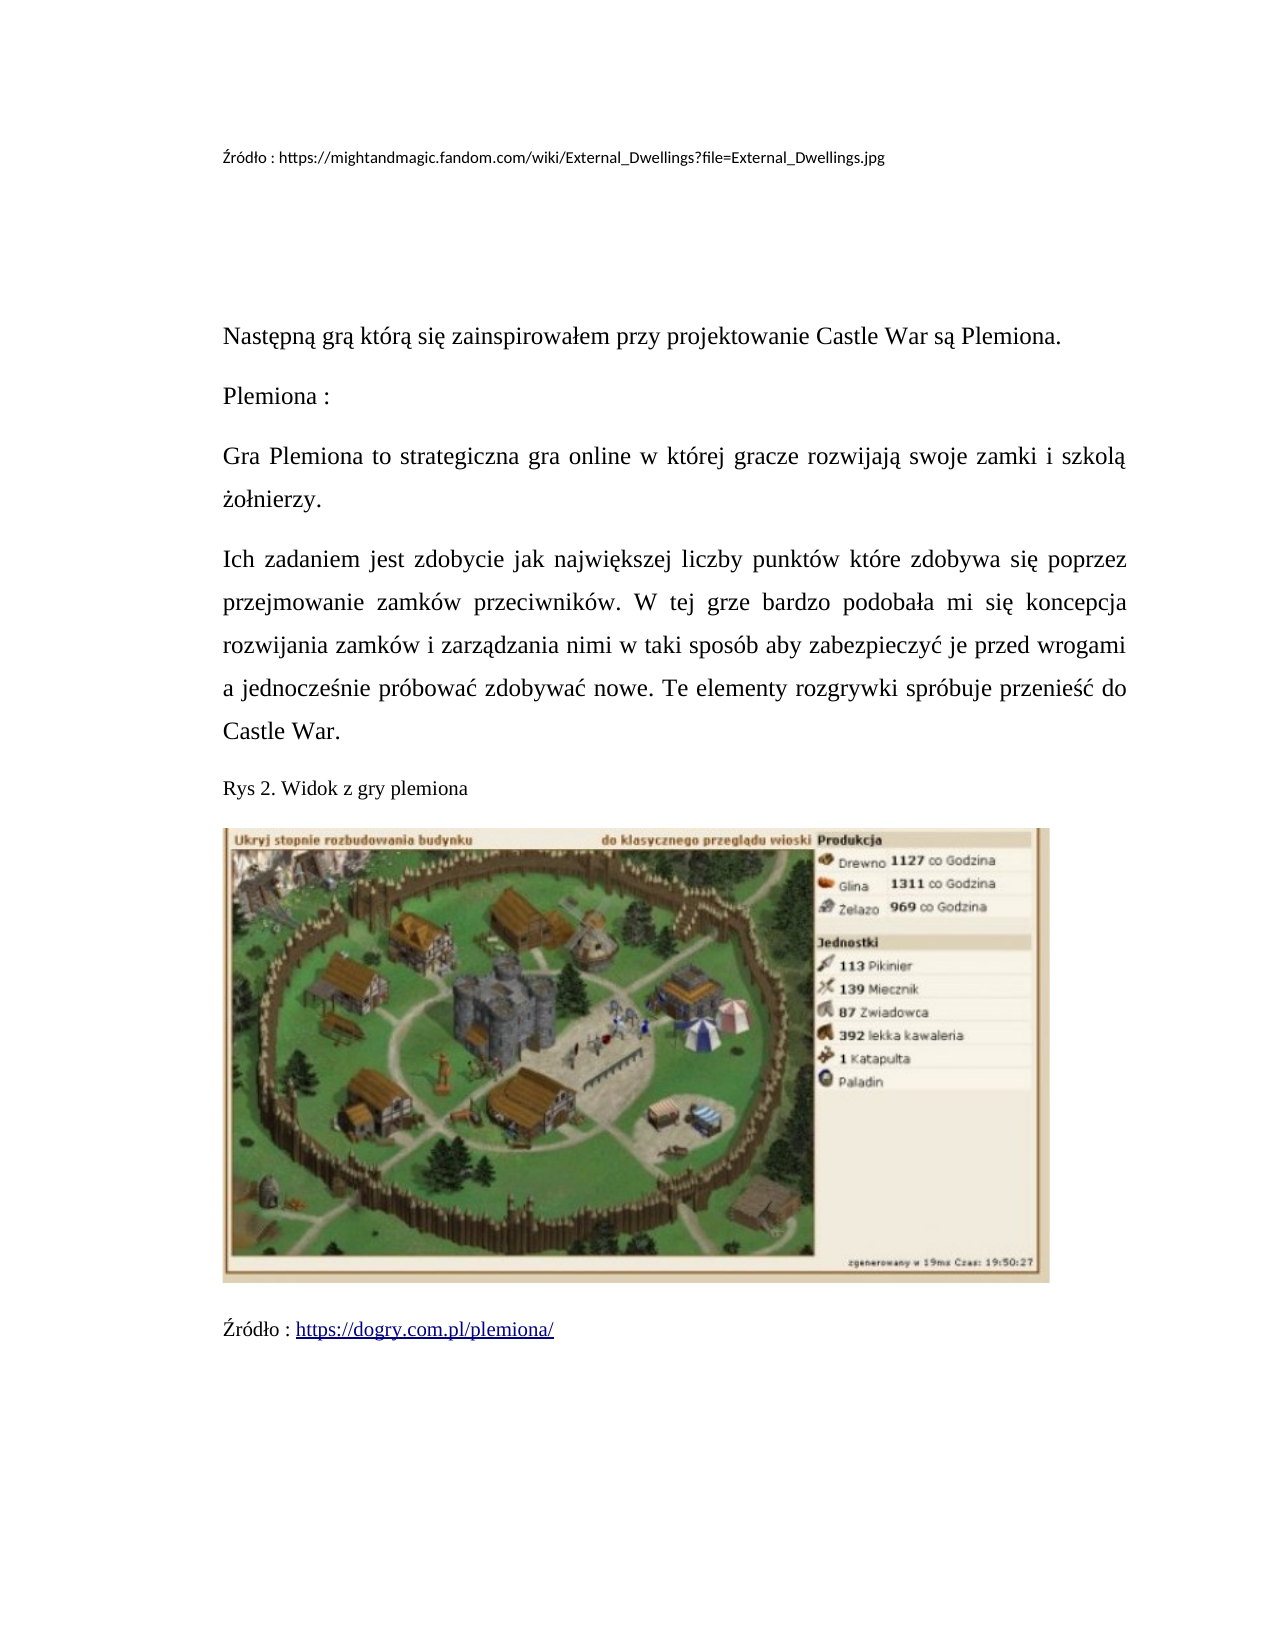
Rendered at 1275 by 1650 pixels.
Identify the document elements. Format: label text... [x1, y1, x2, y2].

text Ich zadaniem jest zdobycie jak największej liczby punktów które zdobywa się poprzez przejmowanie zamków przeciwników. W tej grze bardzo podobała mi się koncepcja rozwijania zamków i zarządzania nimi w taki sposób aby zabezpieczyć je przed wrogami a jednocześnie próbować zdobywać nowe. Te elementy rozgrywki spróbuje przenieść do Castle War. [223, 544, 1127, 745]
text Rys 2. Widok z gry plemiona [223, 776, 1127, 800]
text Źródło : https://dogry.com.pl/plemiona/ [223, 1314, 1127, 1342]
text Źródło : https://mightandmagic.fandom.com/wiki/External_Dwellings?file=External_Dwellings.jpg [223, 148, 1127, 168]
text Gra Plemiona to strategiczna gra online w której gracze rozwijają swoje zamki i szkolą żołnierzy. [223, 441, 1127, 513]
text Następną grą którą się zainspirowałem przy projektowanie Castle War są Plemiona. [223, 321, 1127, 350]
text Plemiona : [223, 381, 1127, 410]
